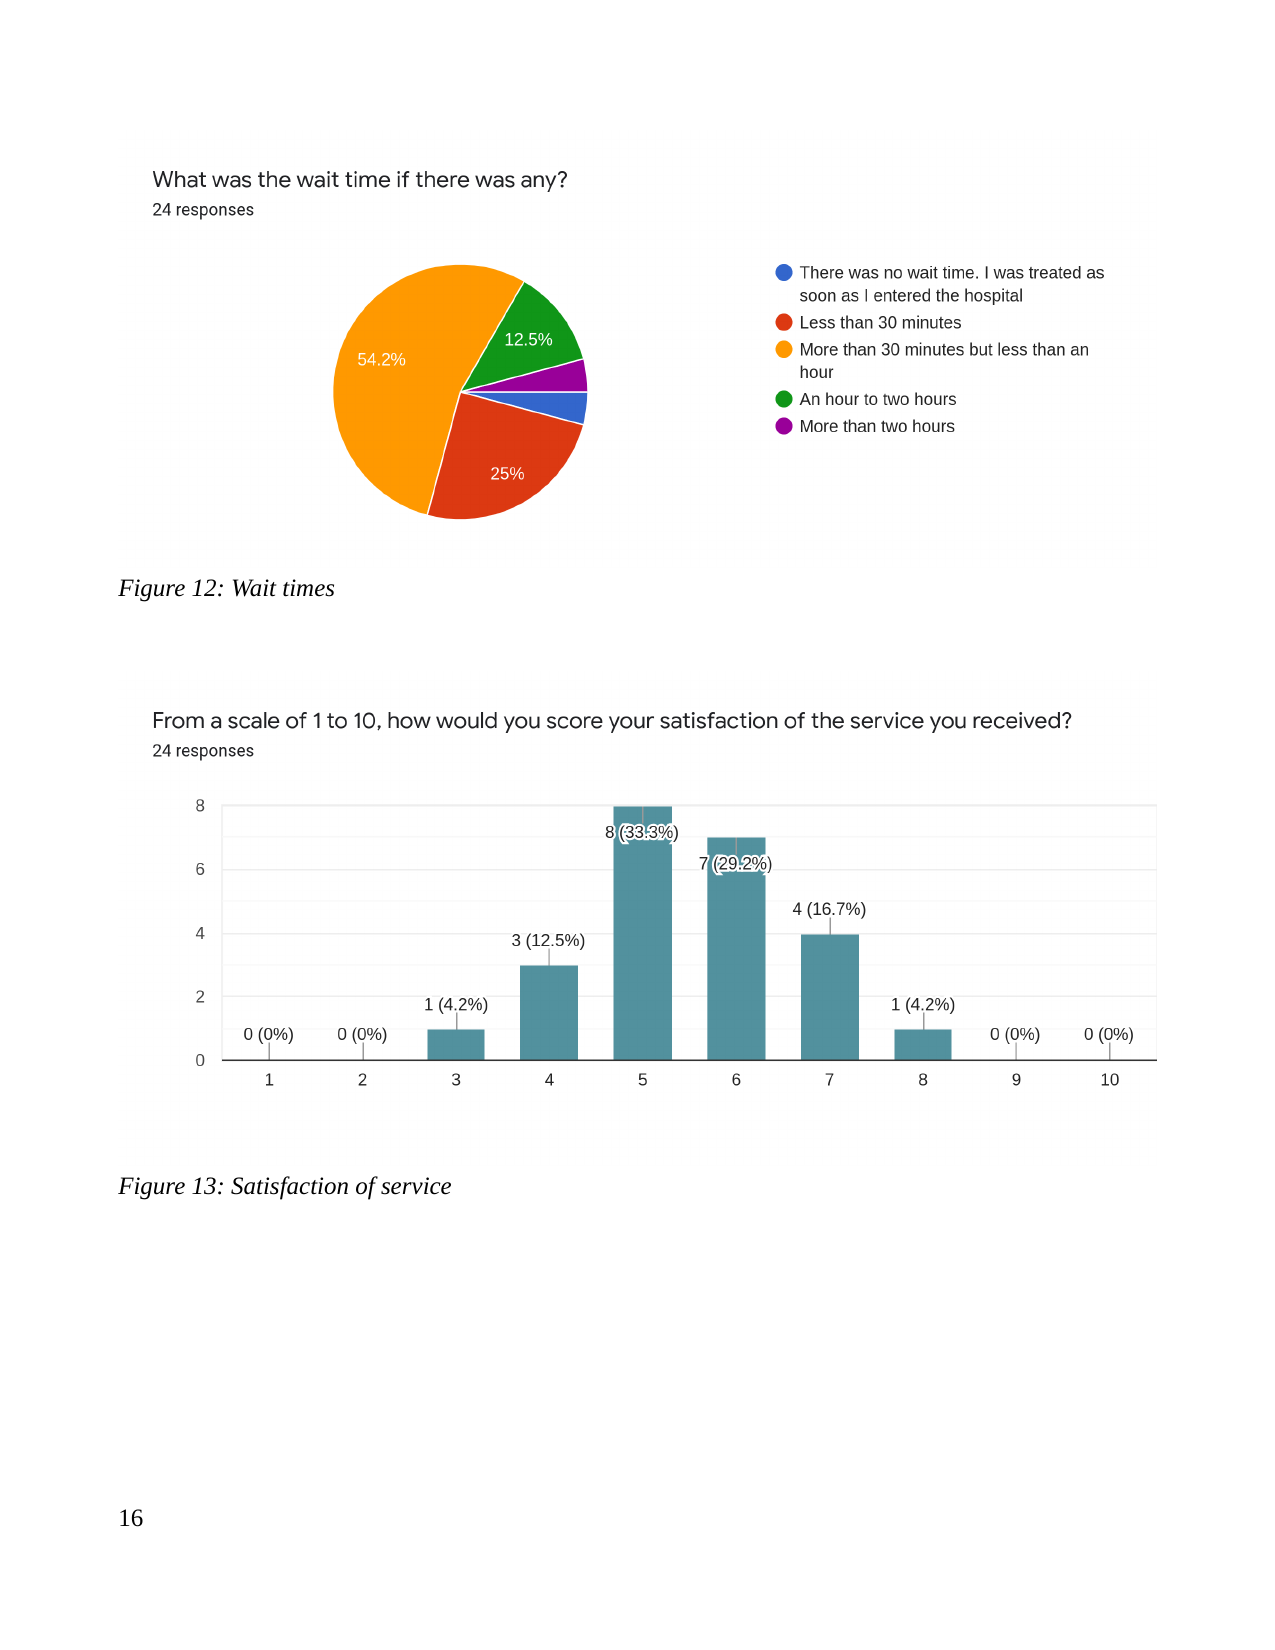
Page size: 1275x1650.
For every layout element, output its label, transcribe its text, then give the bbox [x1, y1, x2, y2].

picture [118, 671, 1157, 1166]
text Figure 12: Wait times [118, 568, 1157, 602]
picture [118, 130, 1157, 568]
text Figure 13: Satisfaction of service [118, 672, 1162, 1200]
